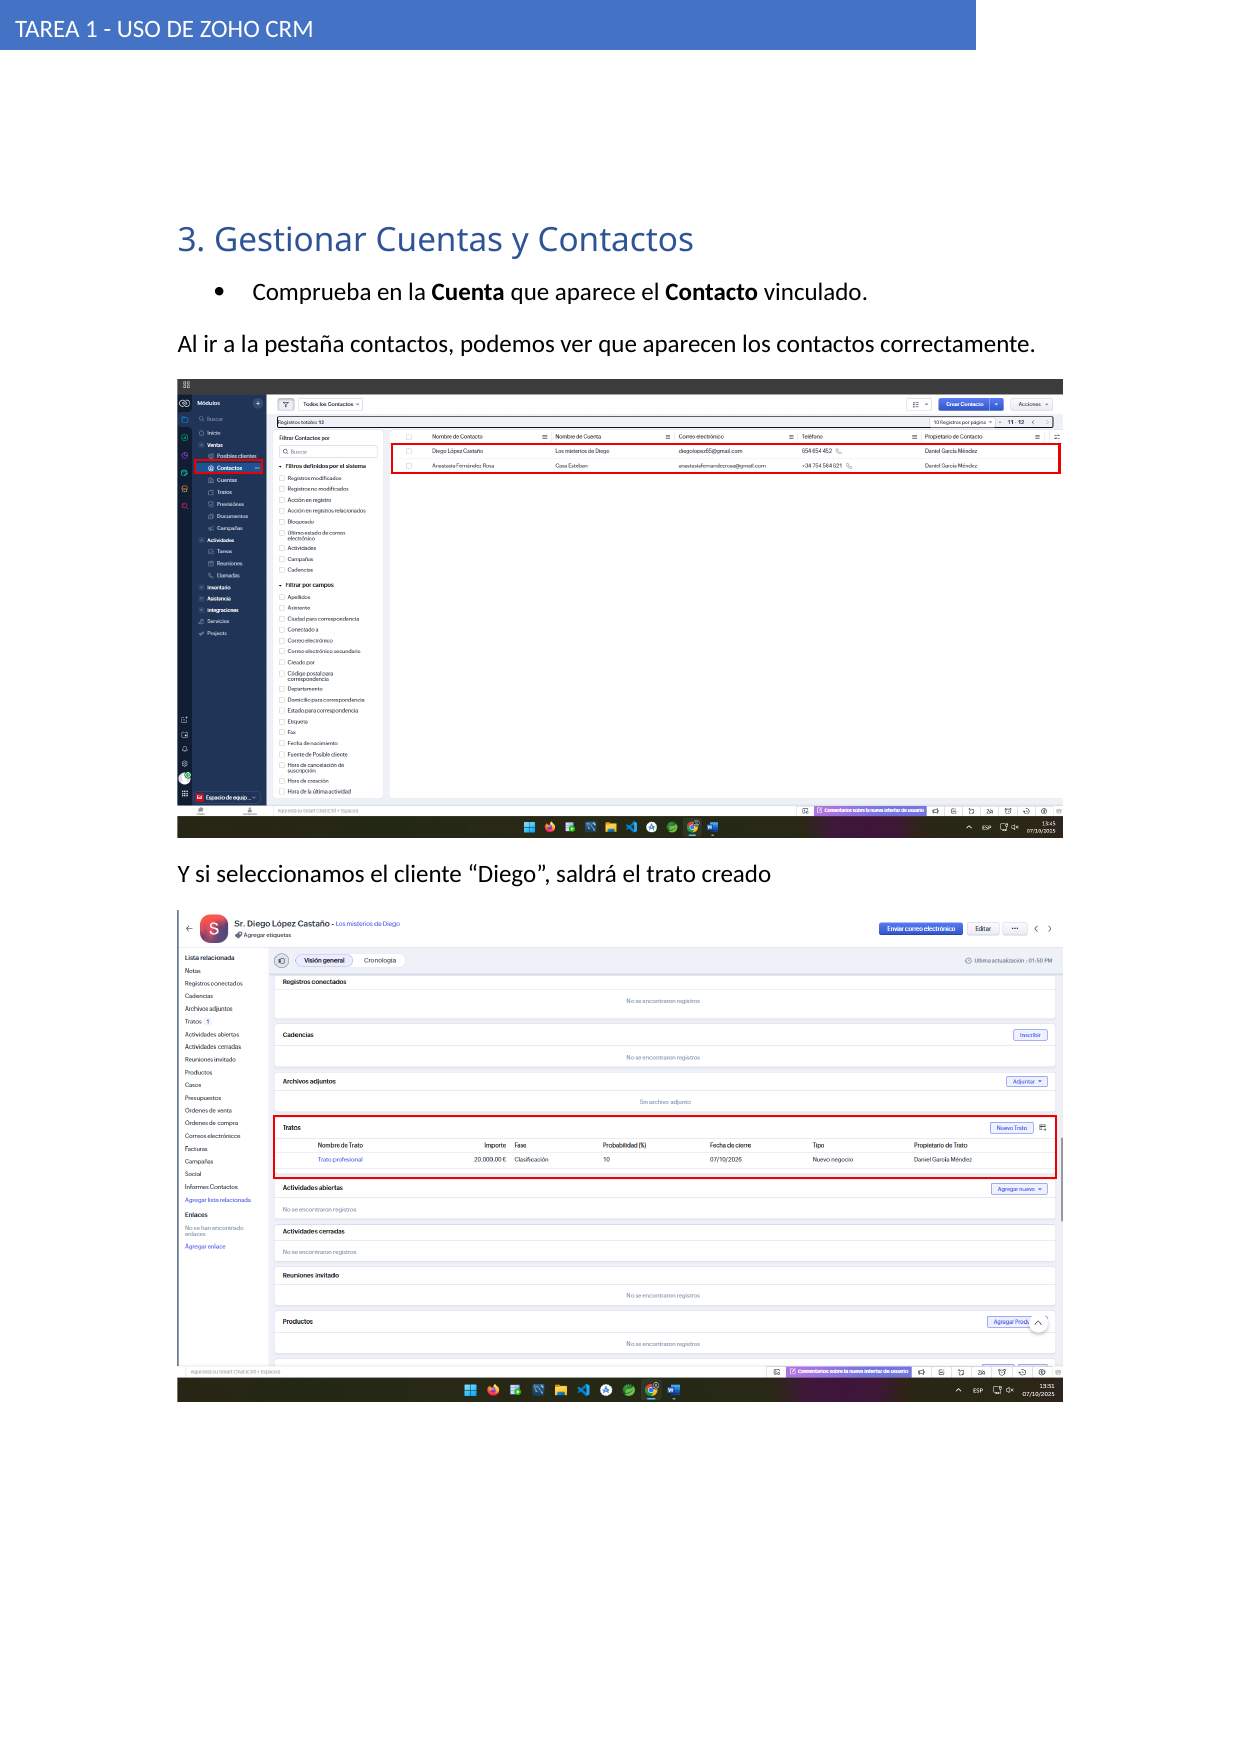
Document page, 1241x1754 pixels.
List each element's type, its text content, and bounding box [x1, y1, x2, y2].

list Comprueba en la Cuenta que aparece el Contacto vinculado. [215, 276, 1063, 307]
text Al ir a la pestaña contactos, podemos ver que aparecen los contactos correctamente. [177, 328, 1063, 359]
text Y si seleccionamos el cliente “Diego”, saldrá el trato creado [177, 859, 1063, 889]
subtitle 3. Gestionar Cuentas y Contactos [177, 216, 1063, 261]
